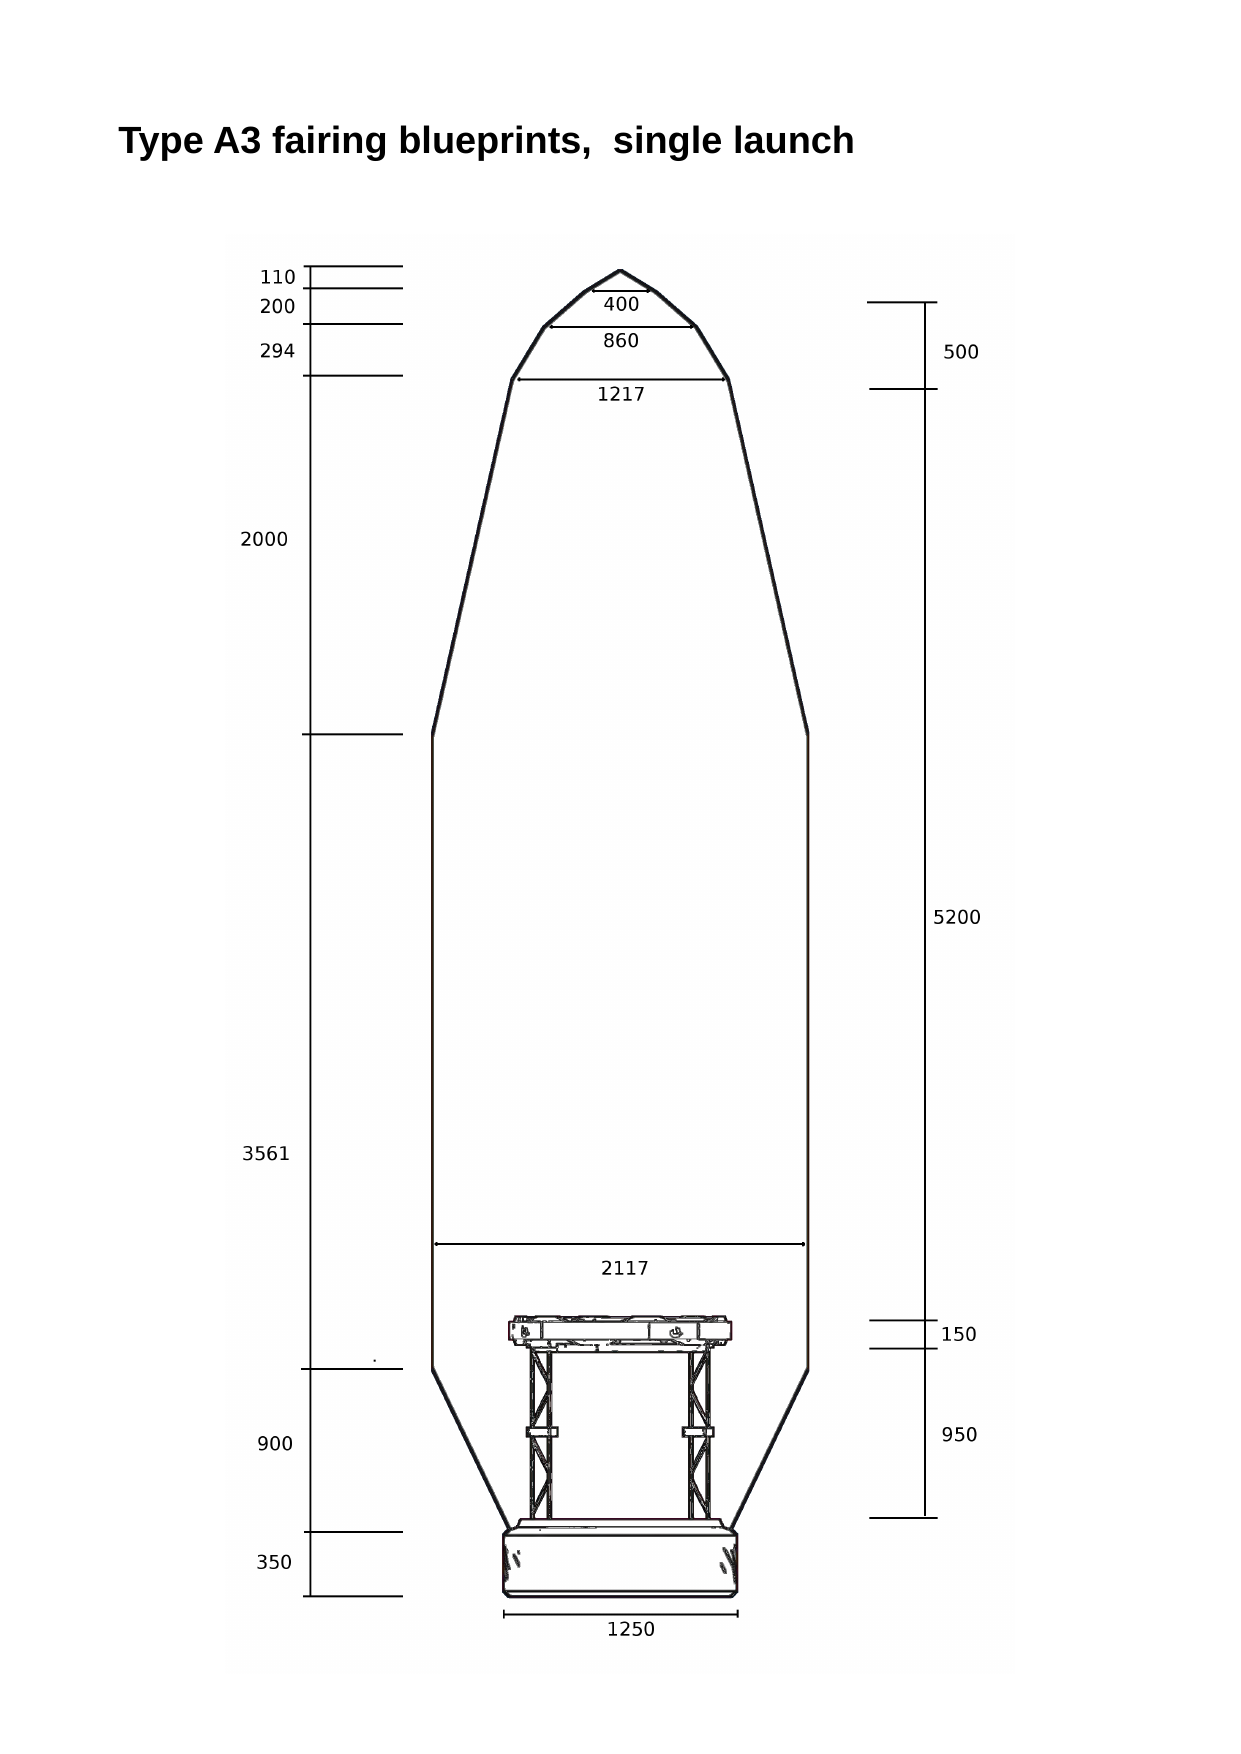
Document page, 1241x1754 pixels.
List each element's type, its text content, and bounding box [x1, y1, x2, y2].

subtitle Type A3 fairing blueprints, single launch [118, 118, 1122, 162]
picture [225, 234, 1015, 1674]
